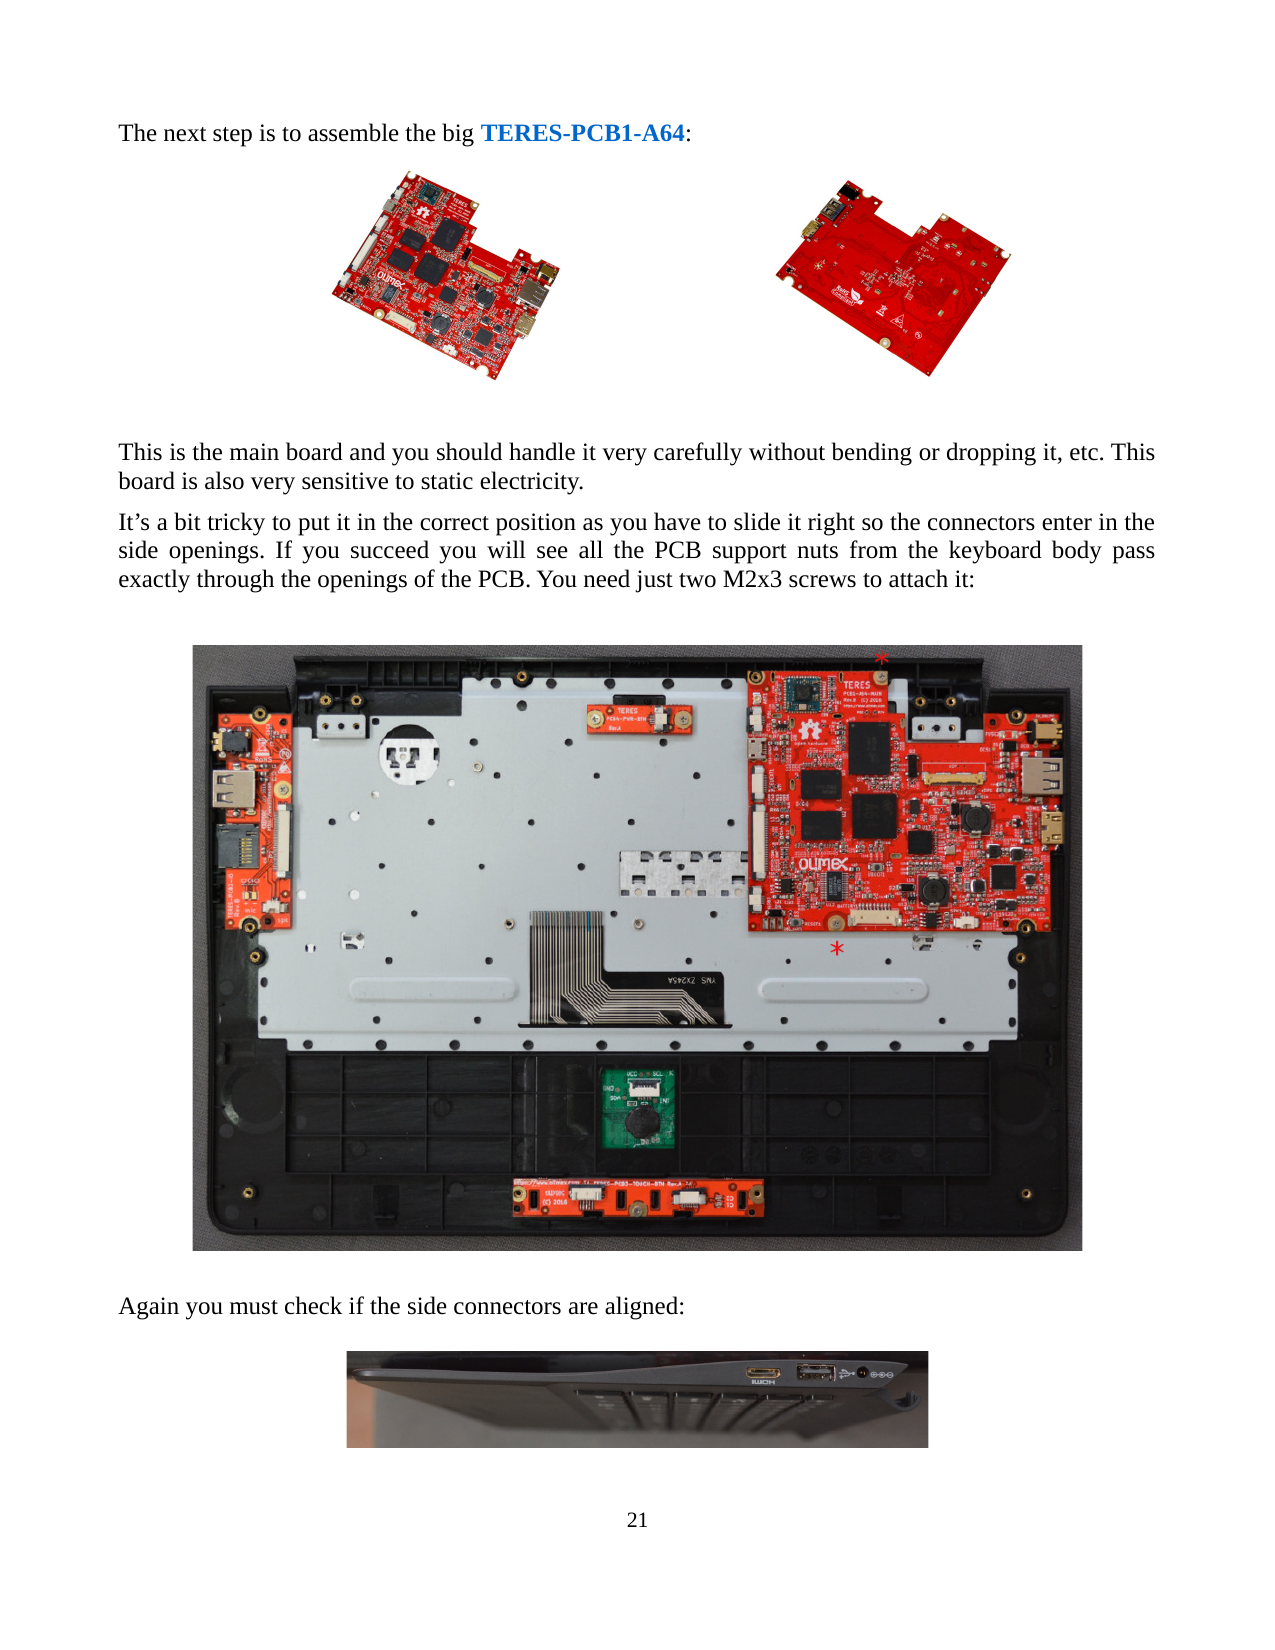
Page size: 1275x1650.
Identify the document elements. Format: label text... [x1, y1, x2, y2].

picture [311, 154, 581, 397]
text Again you must check if the side connectors are aligned: [118, 1291, 1157, 1320]
text It’s a bit tricky to put it in the correct position as you have to slide it right so the connectors enter in the side openings. If you succeed you will see all the PCB support nuts from the keyboard body pass exactly through the openings of the PCB. You need just two M2x3 screws to attach it: [118, 507, 1157, 593]
picture [346, 1351, 929, 1448]
text This is the main board and you should handle it very carefully without bending or dropping it, etc. This board is also very sensitive to static electricity. [118, 437, 1157, 495]
text The next step is to assemble the big TERES-PCB1-A64: [118, 118, 1157, 147]
picture [192, 645, 1083, 1251]
picture [758, 170, 1028, 387]
